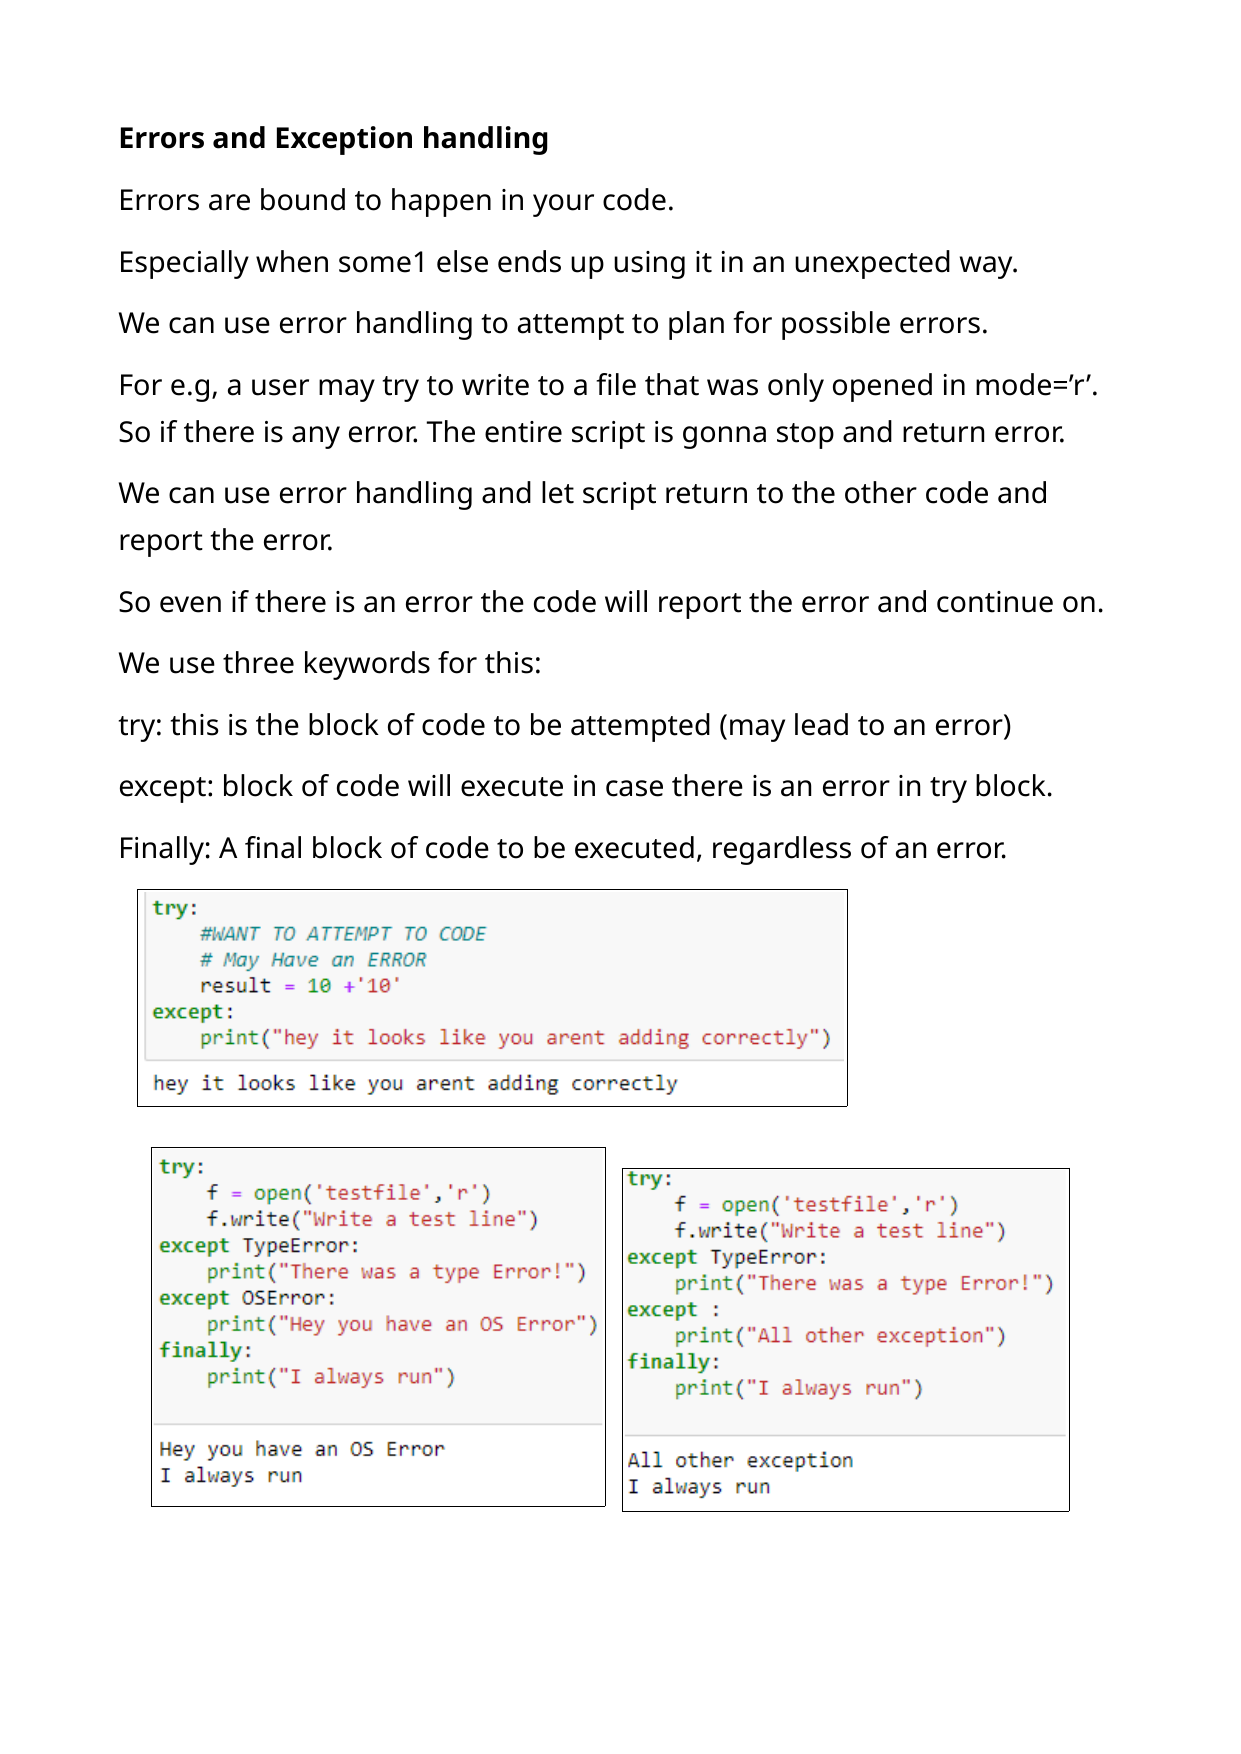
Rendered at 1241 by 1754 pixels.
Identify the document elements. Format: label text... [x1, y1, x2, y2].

picture [153, 1149, 603, 1504]
picture [140, 892, 844, 1104]
text Errors are bound to happen in your code. [118, 180, 1122, 219]
text We can use error handling to attempt to plan for possible errors. [118, 303, 1122, 342]
text For e.g, a user may try to write to a file that was only opened in mode=’r’. So if there is any error. The entire script is gonna stop and return error. [118, 364, 1122, 451]
text except: block of code will execute in case there is an error in try block. [118, 766, 1122, 805]
text Especially when some1 else ends up using it in an unexpected way. [118, 241, 1122, 280]
text Errors and Exception handling [118, 118, 1122, 157]
text We can use error handling and let script return to the other code and report the error. [118, 473, 1122, 559]
text So even if there is an error the code will report the error and continue on. [118, 581, 1122, 621]
picture [624, 1170, 1066, 1509]
text Finally: A final block of code to be executed, regardless of an error. [118, 828, 1122, 867]
text try: this is the block of code to be attempted (may lead to an error) [118, 704, 1122, 744]
text We use three keywords for this: [118, 643, 1122, 682]
